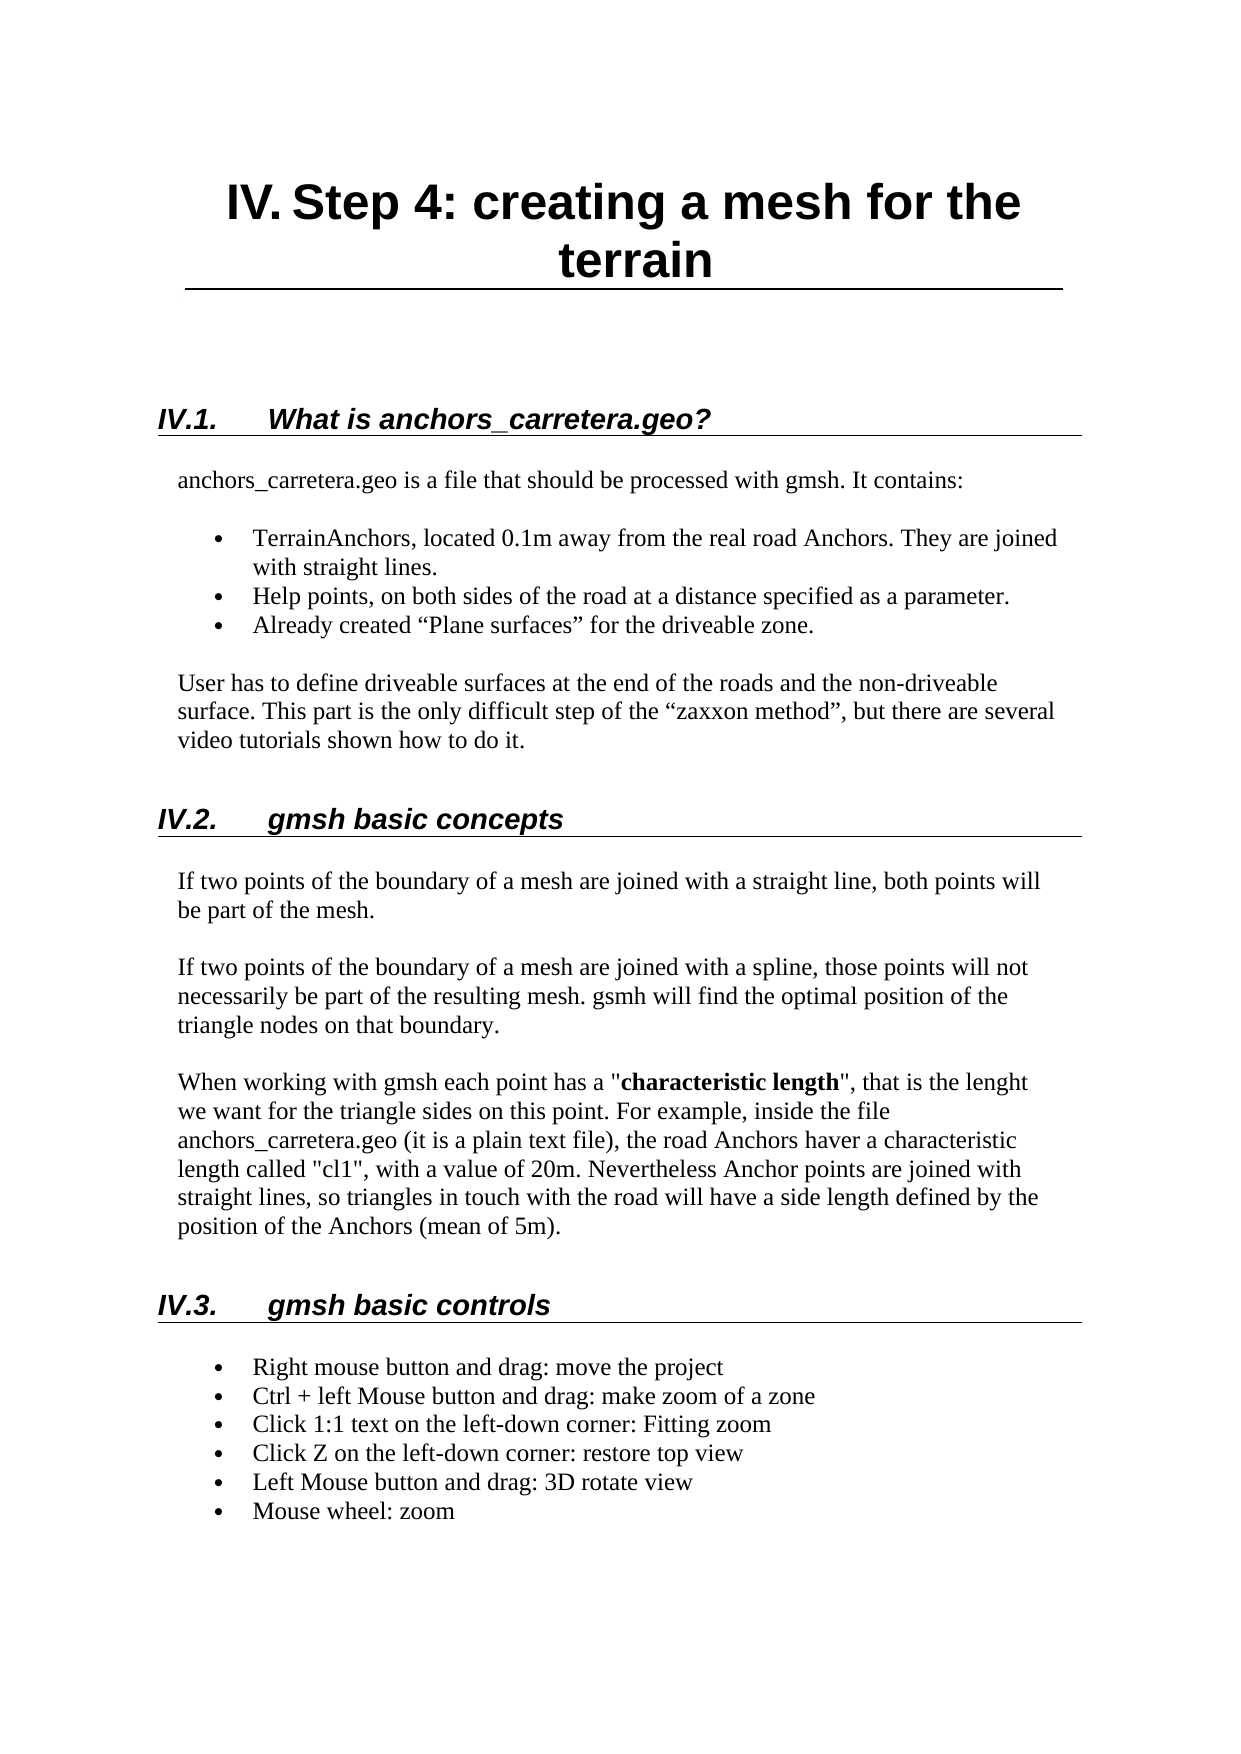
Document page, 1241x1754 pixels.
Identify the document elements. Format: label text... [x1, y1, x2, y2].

list Click Z on the left-down corner: restore top view [215, 1438, 1063, 1467]
list Right mouse button and drag: move the project [215, 1352, 1063, 1381]
list Help points, on both sides of the road at a distance specified as a parameter. [215, 581, 1063, 610]
text If two points of the boundary of a mesh are joined with a straight line, both points will be part of the mesh. If two points of the boundary of a mesh are joined with a spline, those points will not necessarily be part of the resulting mesh. gsmh will find the optimal position of the triangle nodes on that boundary. When working with gmsh each point has a "characteristic length", that is the lenght we want for the triangle sides on this point. For example, inside the file anchors_carretera.geo (it is a plain text file), the road Anchors haver a characteristic length called "cl1", with a value of 20m. Nevertheless Anchor points are joined with straight lines, so triangles in touch with the road will have a side length defined by the position of the Anchors (mean of 5m). [177, 866, 1063, 1240]
subtitle gmsh basic controls [158, 1288, 1082, 1322]
list Left Mouse button and drag: 3D rotate view [215, 1467, 1063, 1496]
subtitle gmsh basic concepts [158, 802, 1082, 836]
list Mouse wheel: zoom [215, 1496, 1063, 1524]
text anchors_carretera.geo is a file that should be processed with gmsh. It contains: [177, 466, 1063, 494]
subtitle What is anchors_carretera.geo? [158, 402, 1082, 435]
list Click 1:1 text on the left-down corner: Fitting zoom [215, 1409, 1063, 1438]
list Ctrl + left Mouse button and drag: make zoom of a zone [215, 1381, 1063, 1409]
text User has to define driveable surfaces at the end of the roads and the non-driveable surface. This part is the only difficult step of the “zaxxon method”, but there are several video tutorials shown how to do it. [177, 668, 1063, 754]
list Already created “Plane surfaces” for the driveable zone. [215, 610, 1063, 638]
list TerrainAnchors, located 0.1m away from the real road Anchors. They are joined with straight lines. [215, 523, 1063, 581]
subtitle Step 4: creating a mesh for the terrain [185, 173, 1063, 288]
